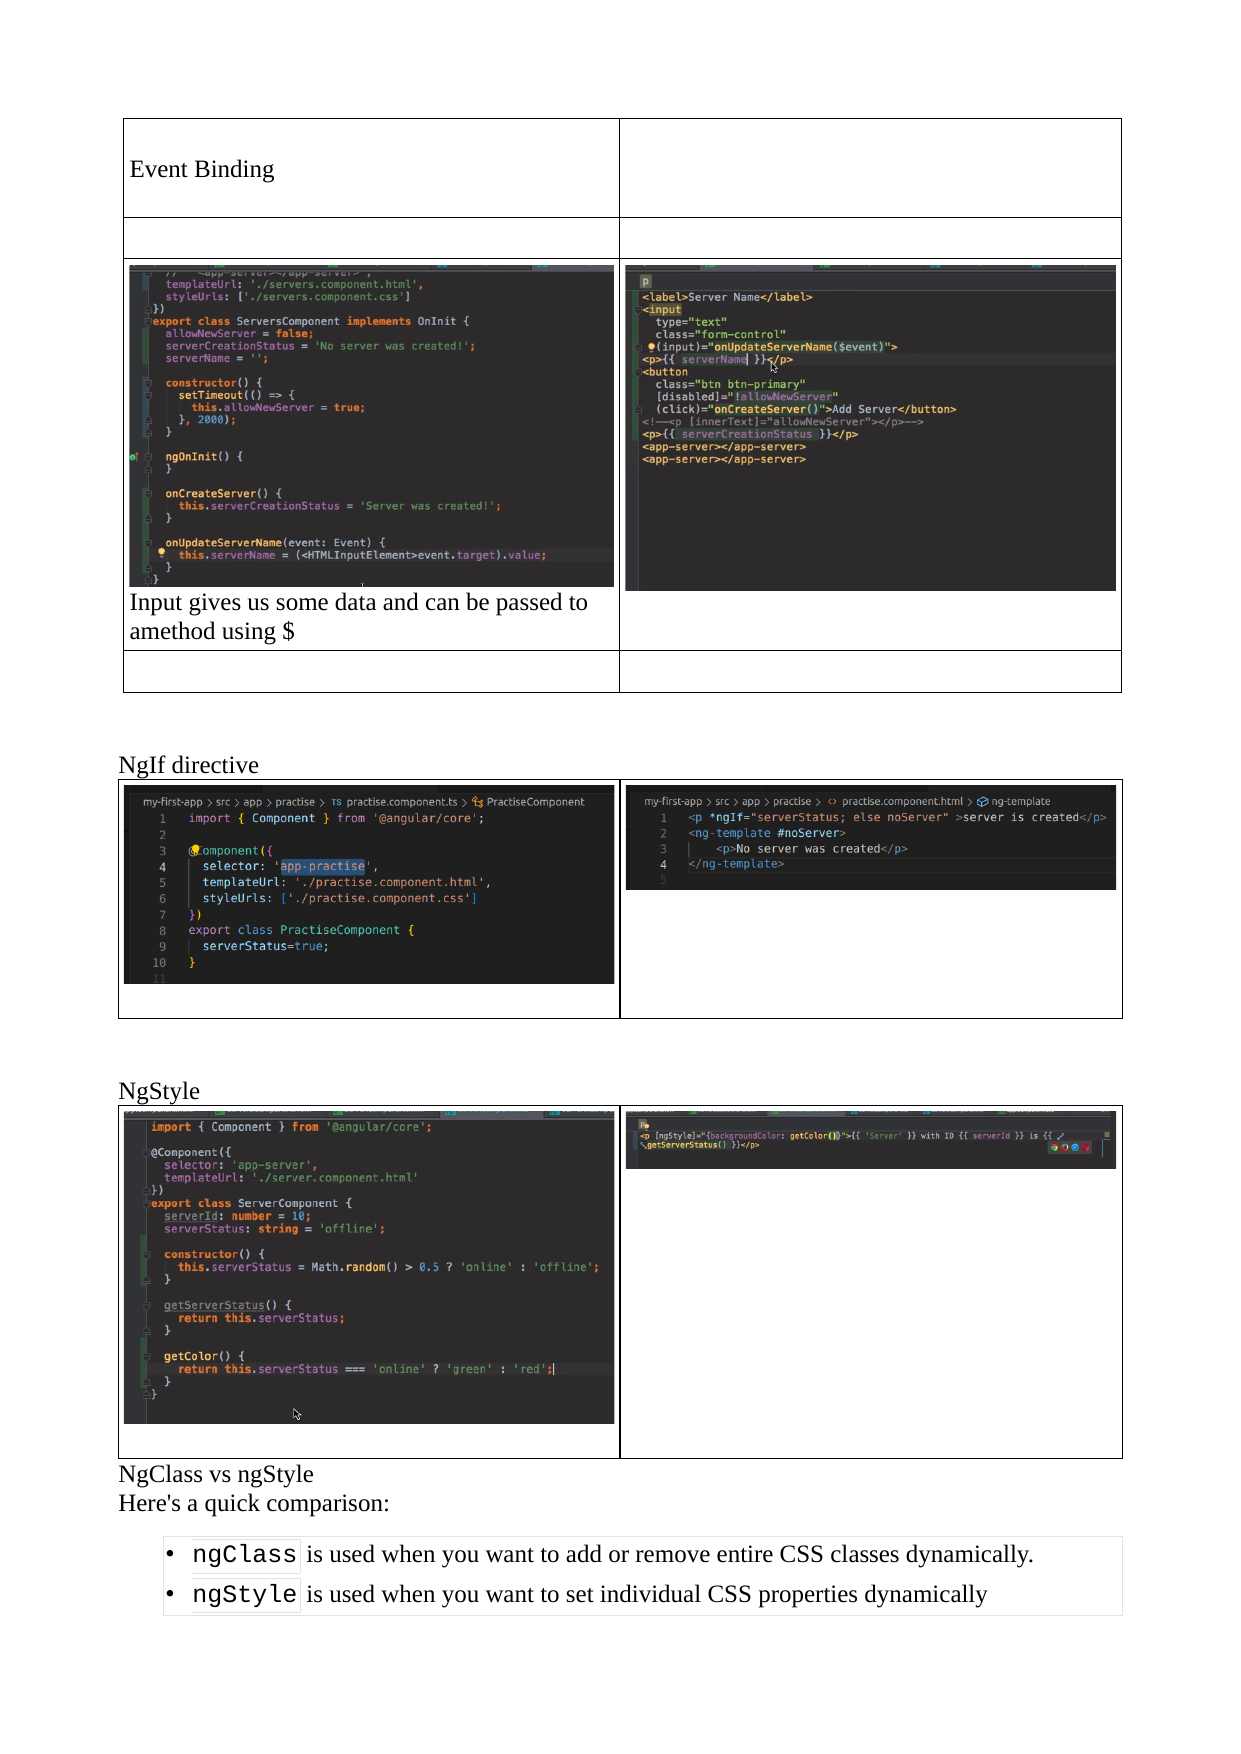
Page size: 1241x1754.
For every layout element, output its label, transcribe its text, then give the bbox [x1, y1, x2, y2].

table_cell [620, 218, 1121, 258]
table_header [621, 780, 1122, 1018]
picture [123, 785, 615, 984]
table_cell [124, 218, 619, 258]
picture [625, 1111, 1117, 1169]
list ngClass is used when you want to add or remove entire CSS classes dynamically. [164, 1537, 1122, 1573]
table_cell [620, 119, 1121, 217]
picture [625, 785, 1117, 890]
table_cell [620, 259, 1121, 650]
table_cell [124, 651, 619, 692]
text NgIf directive [118, 750, 1122, 779]
table_cell [620, 651, 1121, 692]
picture [129, 265, 614, 587]
table_header [119, 780, 619, 1018]
picture [123, 1111, 615, 1424]
list ngStyle is used when you want to set individual CSS properties dynamically [164, 1575, 1122, 1615]
table_header [119, 1106, 619, 1458]
table_header [621, 1106, 1122, 1458]
picture [625, 265, 1116, 591]
table_cell Input gives us some data and can be passed to amethod using $ [124, 259, 619, 650]
table_cell Event Binding [124, 119, 619, 217]
text Here's a quick comparison: [118, 1488, 1122, 1517]
text NgClass vs ngStyle [118, 1459, 1122, 1488]
text NgStyle [118, 1076, 1122, 1105]
